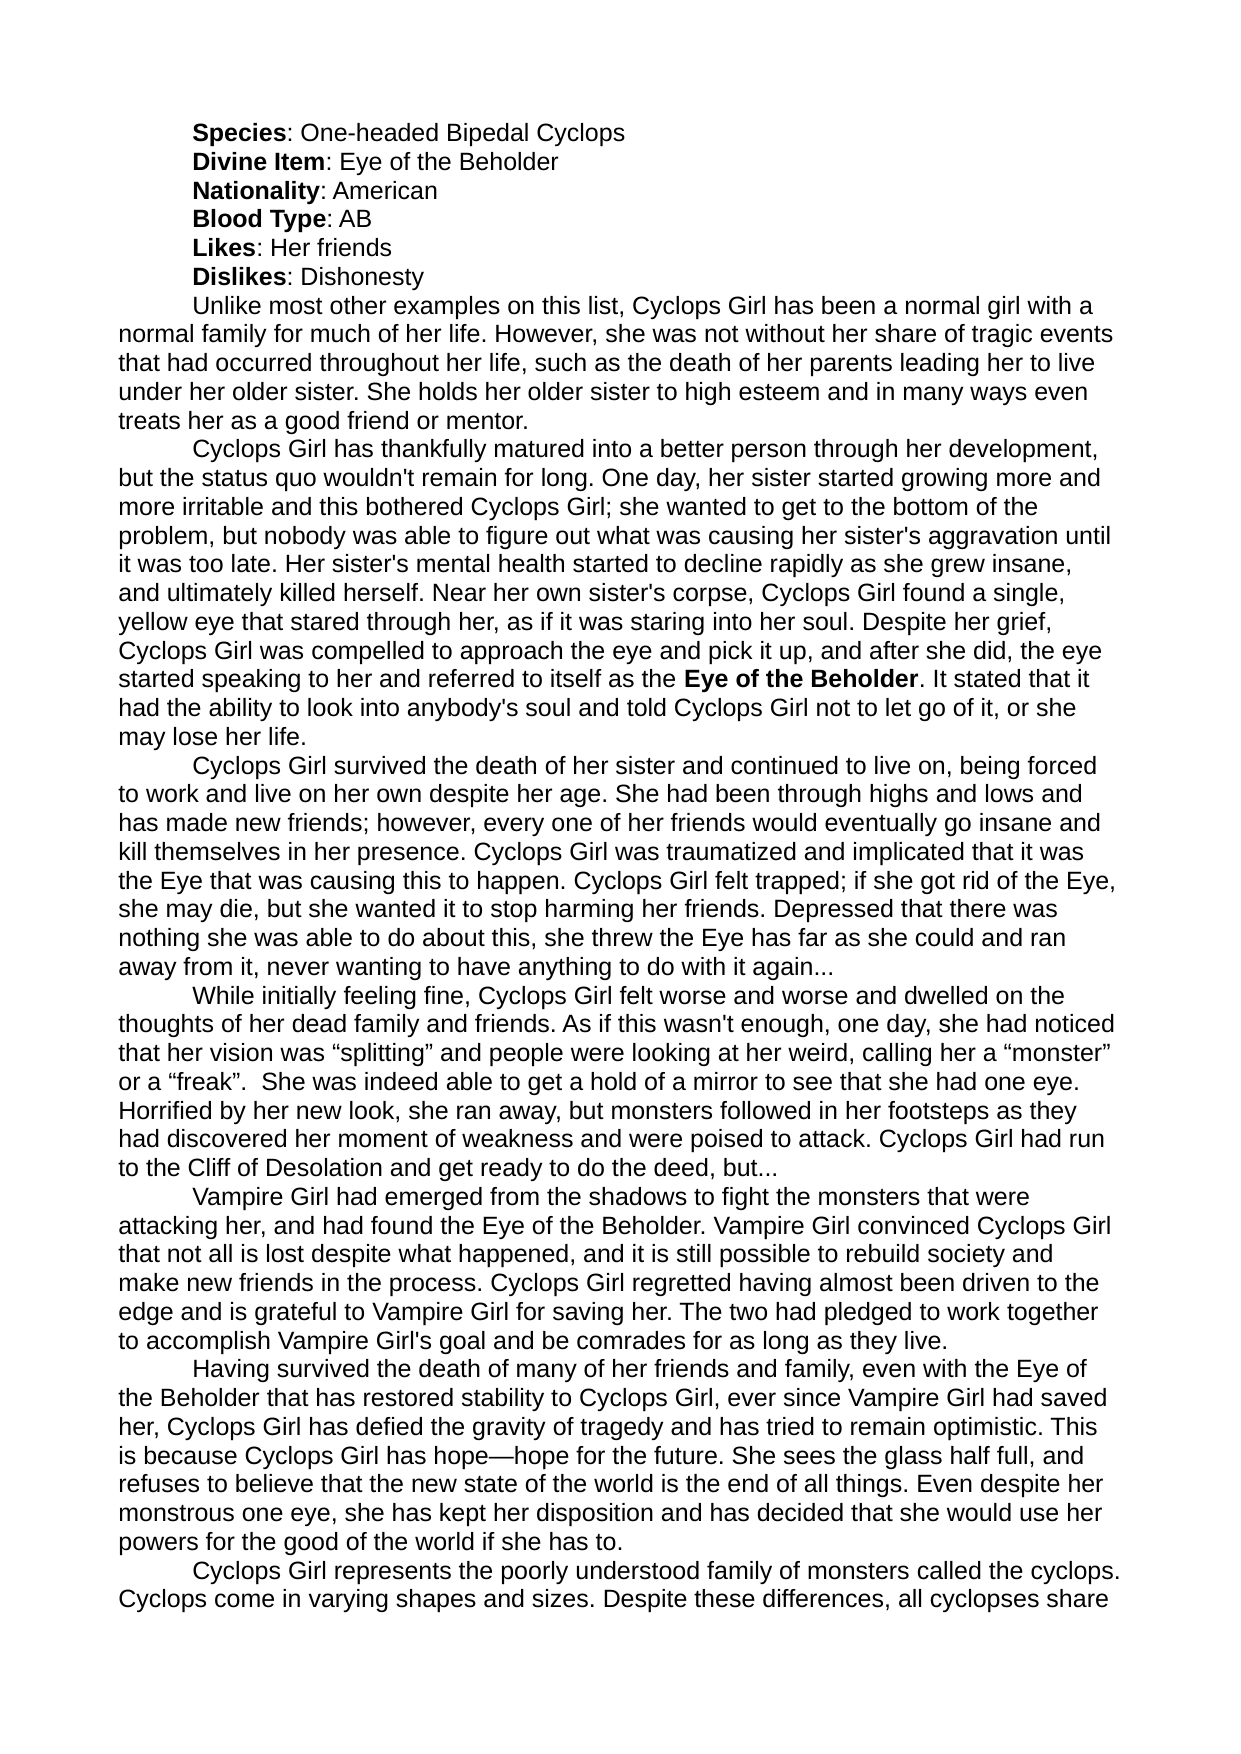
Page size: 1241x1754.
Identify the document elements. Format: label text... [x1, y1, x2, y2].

text Having survived the death of many of her friends and family, even with the Eye of the Beholder that has restored stability to Cyclops Girl, ever since Vampire Girl had saved her, Cyclops Girl has defied the gravity of tragedy and has tried to remain optimistic. This is because Cyclops Girl has hope—hope for the future. She sees the glass half full, and refuses to believe that the new state of the world is the end of all things. Even despite her monstrous one eye, she has kept her disposition and has decided that she would use her powers for the good of the world if she has to. [118, 1354, 1122, 1556]
text Cyclops Girl survived the death of her sister and continued to live on, being forced to work and live on her own despite her age. She had been through highs and lows and has made new friends; however, every one of her friends would eventually go insane and kill themselves in her presence. Cyclops Girl was traumatized and implicated that it was the Eye that was causing this to happen. Cyclops Girl felt trapped; if she got rid of the Eye, she may die, but she wanted it to stop harming her friends. Depressed that there was nothing she was able to do about this, she threw the Eye has far as she could and ran away from it, never wanting to have anything to do with it again... [118, 751, 1122, 981]
text Unlike most other examples on this list, Cyclops Girl has been a normal girl with a normal family for much of her life. However, she was not without her share of tragic events that had occurred throughout her life, such as the death of her parents leading her to live under her older sister. She holds her older sister to high esteem and in many ways even treats her as a good friend or mentor. [118, 291, 1122, 434]
text Cyclops Girl has thankfully matured into a better person through her development, but the status quo wouldn't remain for long. One day, her sister started growing more and more irritable and this bothered Cyclops Girl; she wanted to get to the bottom of the problem, but nobody was able to figure out what was causing her sister's aggravation until it was too late. Her sister's mental health started to decline rapidly as she grew insane, and ultimately killed herself. Near her own sister's corpse, Cyclops Girl found a single, yellow eye that stared through her, as if it was staring into her soul. Despite her grief, Cyclops Girl was compelled to approach the eye and pick it up, and after she did, the eye started speaking to her and referred to itself as the Eye of the Beholder. It stated that it had the ability to look into anybody's soul and told Cyclops Girl not to let go of it, or she may lose her life. [118, 434, 1122, 751]
text Nationality: American [118, 176, 1122, 204]
text Divine Item: Eye of the Beholder [118, 147, 1122, 176]
text Dislikes: Dishonesty [118, 262, 1122, 291]
text Blood Type: AB [118, 204, 1122, 233]
text While initially feeling fine, Cyclops Girl felt worse and worse and dwelled on the thoughts of her dead family and friends. As if this wasn't enough, one day, she had noticed that her vision was “splitting” and people were looking at her weird, calling her a “monster” or a “freak”. She was indeed able to get a hold of a mirror to see that she had one eye. Horrified by her new look, she ran away, but monsters followed in her footsteps as they had discovered her moment of weakness and were poised to attack. Cyclops Girl had run to the Cliff of Desolation and get ready to do the deed, but... [118, 981, 1122, 1182]
text Likes: Her friends [118, 233, 1122, 262]
text Cyclops Girl represents the poorly understood family of monsters called the cyclops. Cyclops come in varying shapes and sizes. Despite these differences, all cyclopses share [118, 1556, 1122, 1613]
text Vampire Girl had emerged from the shadows to fight the monsters that were attacking her, and had found the Eye of the Beholder. Vampire Girl convinced Cyclops Girl that not all is lost despite what happened, and it is still possible to rebuild society and make new friends in the process. Cyclops Girl regretted having almost been driven to the edge and is grateful to Vampire Girl for saving her. The two had pledged to work together to accomplish Vampire Girl's goal and be comrades for as long as they live. [118, 1182, 1122, 1354]
text Species: One-headed Bipedal Cyclops [118, 118, 1122, 147]
